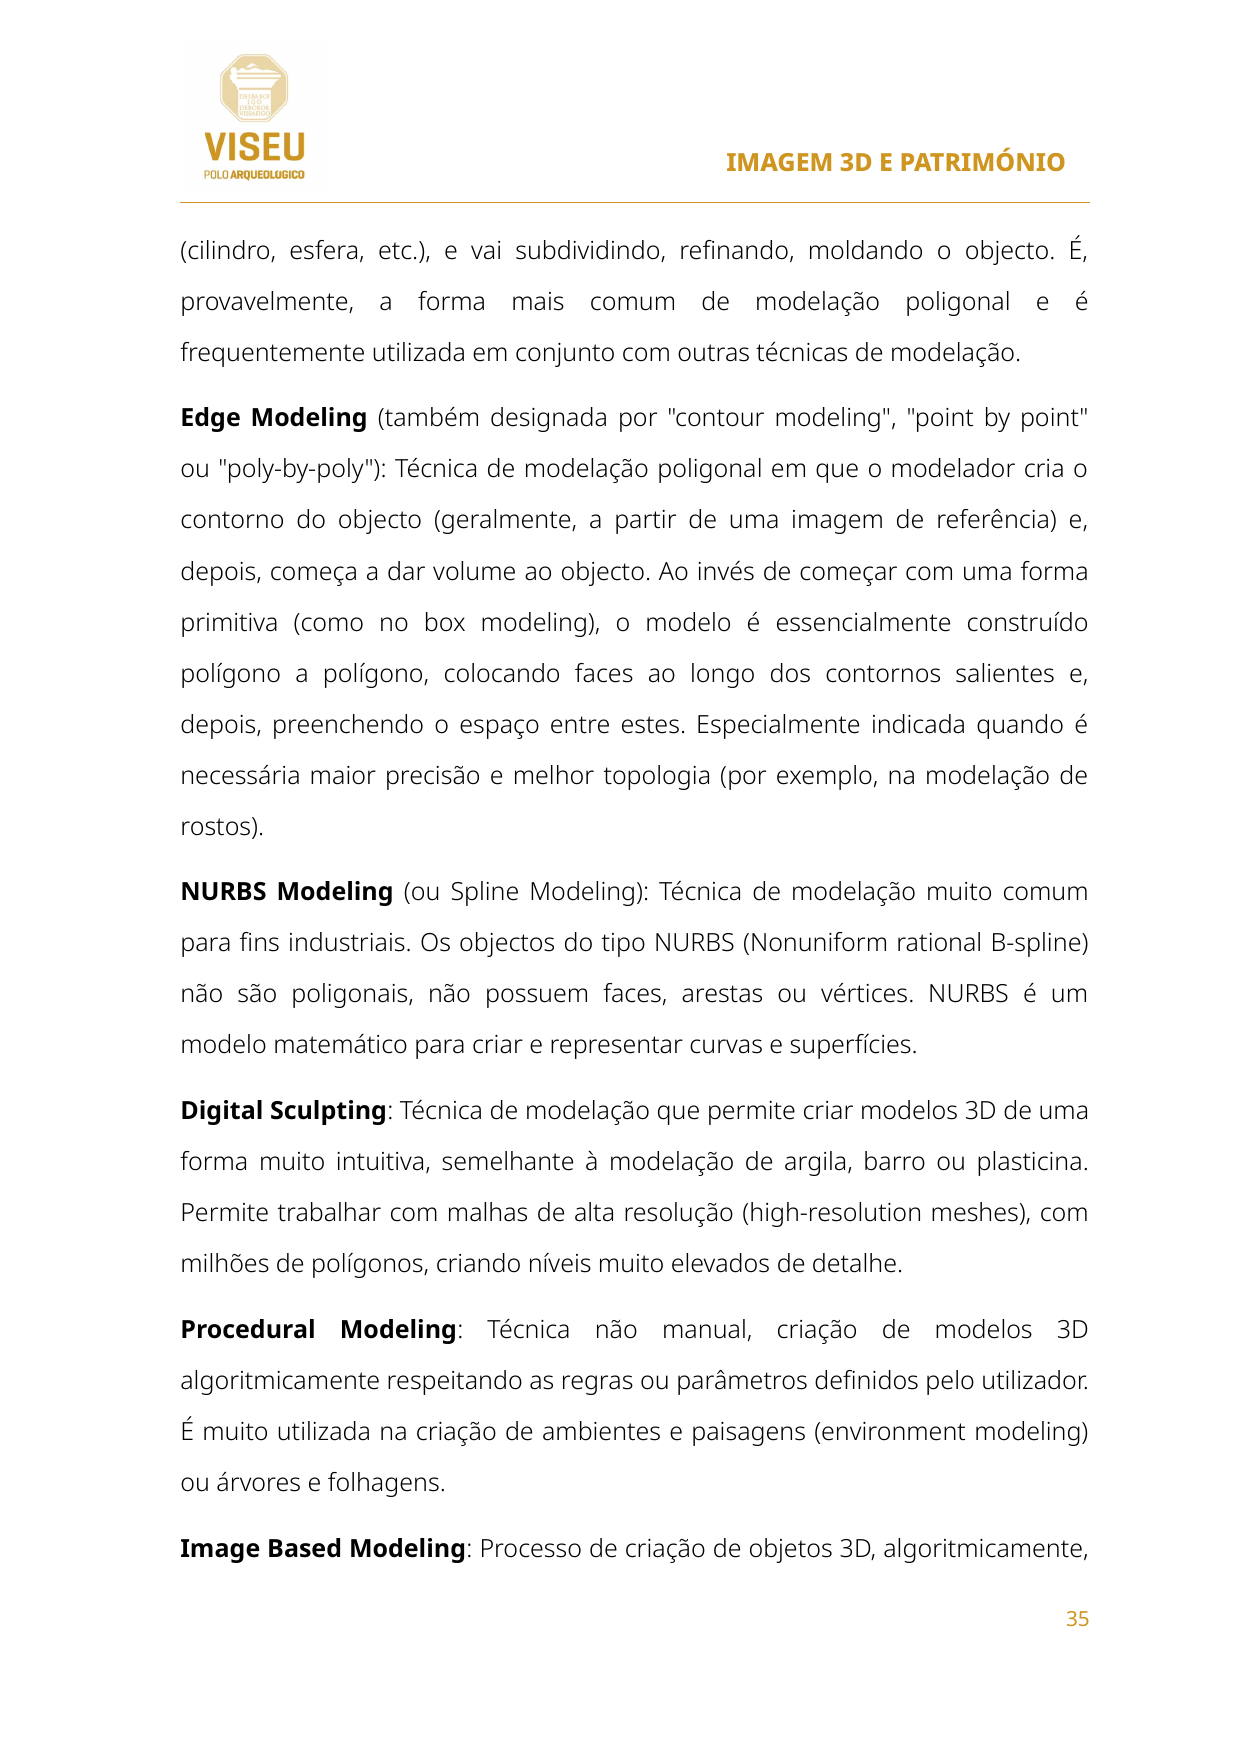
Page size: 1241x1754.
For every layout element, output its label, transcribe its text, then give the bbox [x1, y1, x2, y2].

text Digital Sculpting: Técnica de modelação que permite criar modelos 3D de uma forma muito intuitiva, semelhante à modelação de argila, barro ou plasticina. Permite trabalhar com malhas de alta resolução (high-resolution meshes), com milhões de polígonos, criando níveis muito elevados de detalhe. [180, 1093, 1090, 1280]
text (cilindro, esfera, etc.), e vai subdividindo, refinando, moldando o objecto. É, provavelmente, a forma mais comum de modelação poligonal e é frequentemente utilizada em conjunto com outras técnicas de modelação. [180, 232, 1090, 368]
text Image Based Modeling: Processo de criação de objetos 3D, algoritmicamente, [180, 1530, 1090, 1564]
text Procedural Modeling: Técnica não manual, criação de modelos 3D algoritmicamente respeitando as regras ou parâmetros definidos pelo utilizador. É muito utilizada na criação de ambientes e paisagens (environment modeling) ou árvores e folhagens. [180, 1312, 1090, 1499]
text Edge Modeling (também designada por "contour modeling", "point by point" ou "poly-by-poly"): Técnica de modelação poligonal em que o modelador cria o contorno do objecto (geralmente, a partir de uma imagem de referência) e, depois, começa a dar volume ao objecto. Ao invés de começar com uma forma primitiva (como no box modeling), o modelo é essencialmente construído polígono a polígono, colocando faces ao longo dos contornos salientes e, depois, preenchendo o espaço entre estes. Especialmente indicada quando é necessária maior precisão e melhor topologia (por exemplo, na modelação de rostos). [180, 400, 1090, 842]
text NURBS Modeling (ou Spline Modeling): Técnica de modelação muito comum para fins industriais. Os objectos do tipo NURBS (Nonuniform rational B-spline) não são poligonais, não possuem faces, arestas ou vértices. NURBS é um modelo matemático para criar e representar curvas e superfícies. [180, 874, 1090, 1061]
